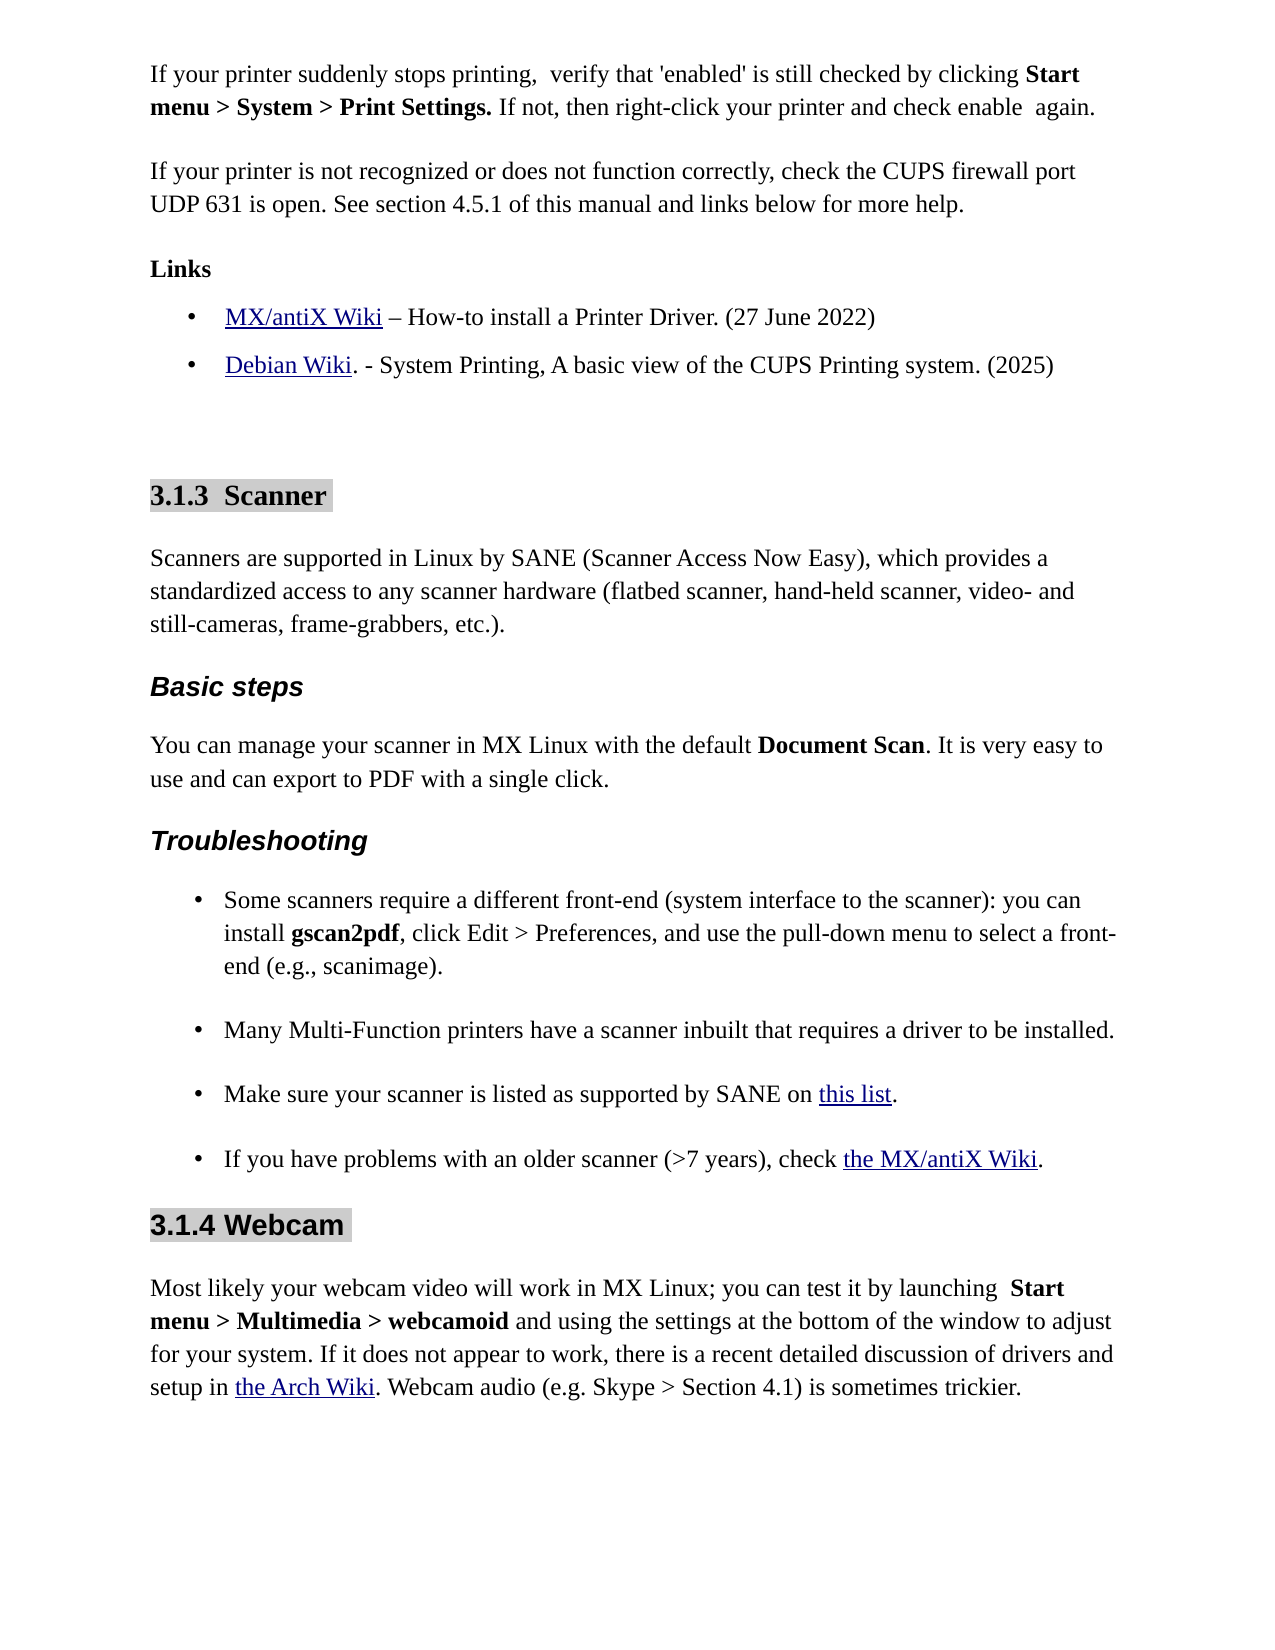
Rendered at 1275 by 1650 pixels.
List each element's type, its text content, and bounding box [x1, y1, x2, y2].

text Scanners are supported in Linux by SANE (Scanner Access Now Easy), which provides a standardized access to any scanner hardware (flatbed scanner, hand-held scanner, video- and still-cameras, frame-grabbers, etc.). [150, 543, 1125, 638]
list If you have problems with an older scanner (>7 years), check the MX/antiX Wiki. [194, 1144, 1125, 1172]
text If your printer is not recognized or does not function correctly, check the CUPS firewall port UDP 631 is open. See section 4.5.1 of this manual and links below for more help. [150, 156, 1109, 218]
subtitle 3.1.4 Webcam [352, 1208, 1125, 1242]
text You can manage your scanner in MX Linux with the default Document Scan. It is very easy to use and can export to PDF with a single click. [150, 731, 1125, 792]
subtitle 3.1.3 Scanner [150, 478, 1125, 512]
list Debian Wiki. - System Printing, A basic view of the CUPS Printing system. (2025) [187, 351, 1125, 379]
list MX/antiX Wiki – How-to install a Printer Driver. (27 June 2022) [187, 302, 1125, 331]
subtitle Troubleshooting [150, 825, 1125, 857]
text Most likely your webcam video will work in MX Linux; you can test it by launching Start menu > Multimedia > webcamoid and using the settings at the bottom of the window to adjust for your system. If it does not appear to work, there is a recent detailed discussion of drivers and setup in the Arch Wiki. Webcam audio (e.g. Skype > Section 4.1) is sometimes trickier. [150, 1273, 1125, 1401]
list Some scanners require a different front-end (system interface to the scanner): you can install gscan2pdf, click Edit > Preferences, and use the pull-down menu to select a front-end (e.g., scanimage). [194, 885, 1125, 979]
text Links [150, 254, 1125, 283]
subtitle Basic steps [150, 671, 1125, 702]
list Make sure your scanner is listed as supported by SANE on this list. [194, 1079, 1125, 1108]
list Many Multi-Function printers have a scanner inbuilt that requires a driver to be installed. [194, 1015, 1125, 1044]
text If your printer suddenly stops printing, verify that 'enabled' is still checked by clicking Start menu > System > Print Settings. If not, then right-click your printer and check enable again. [150, 59, 1109, 121]
